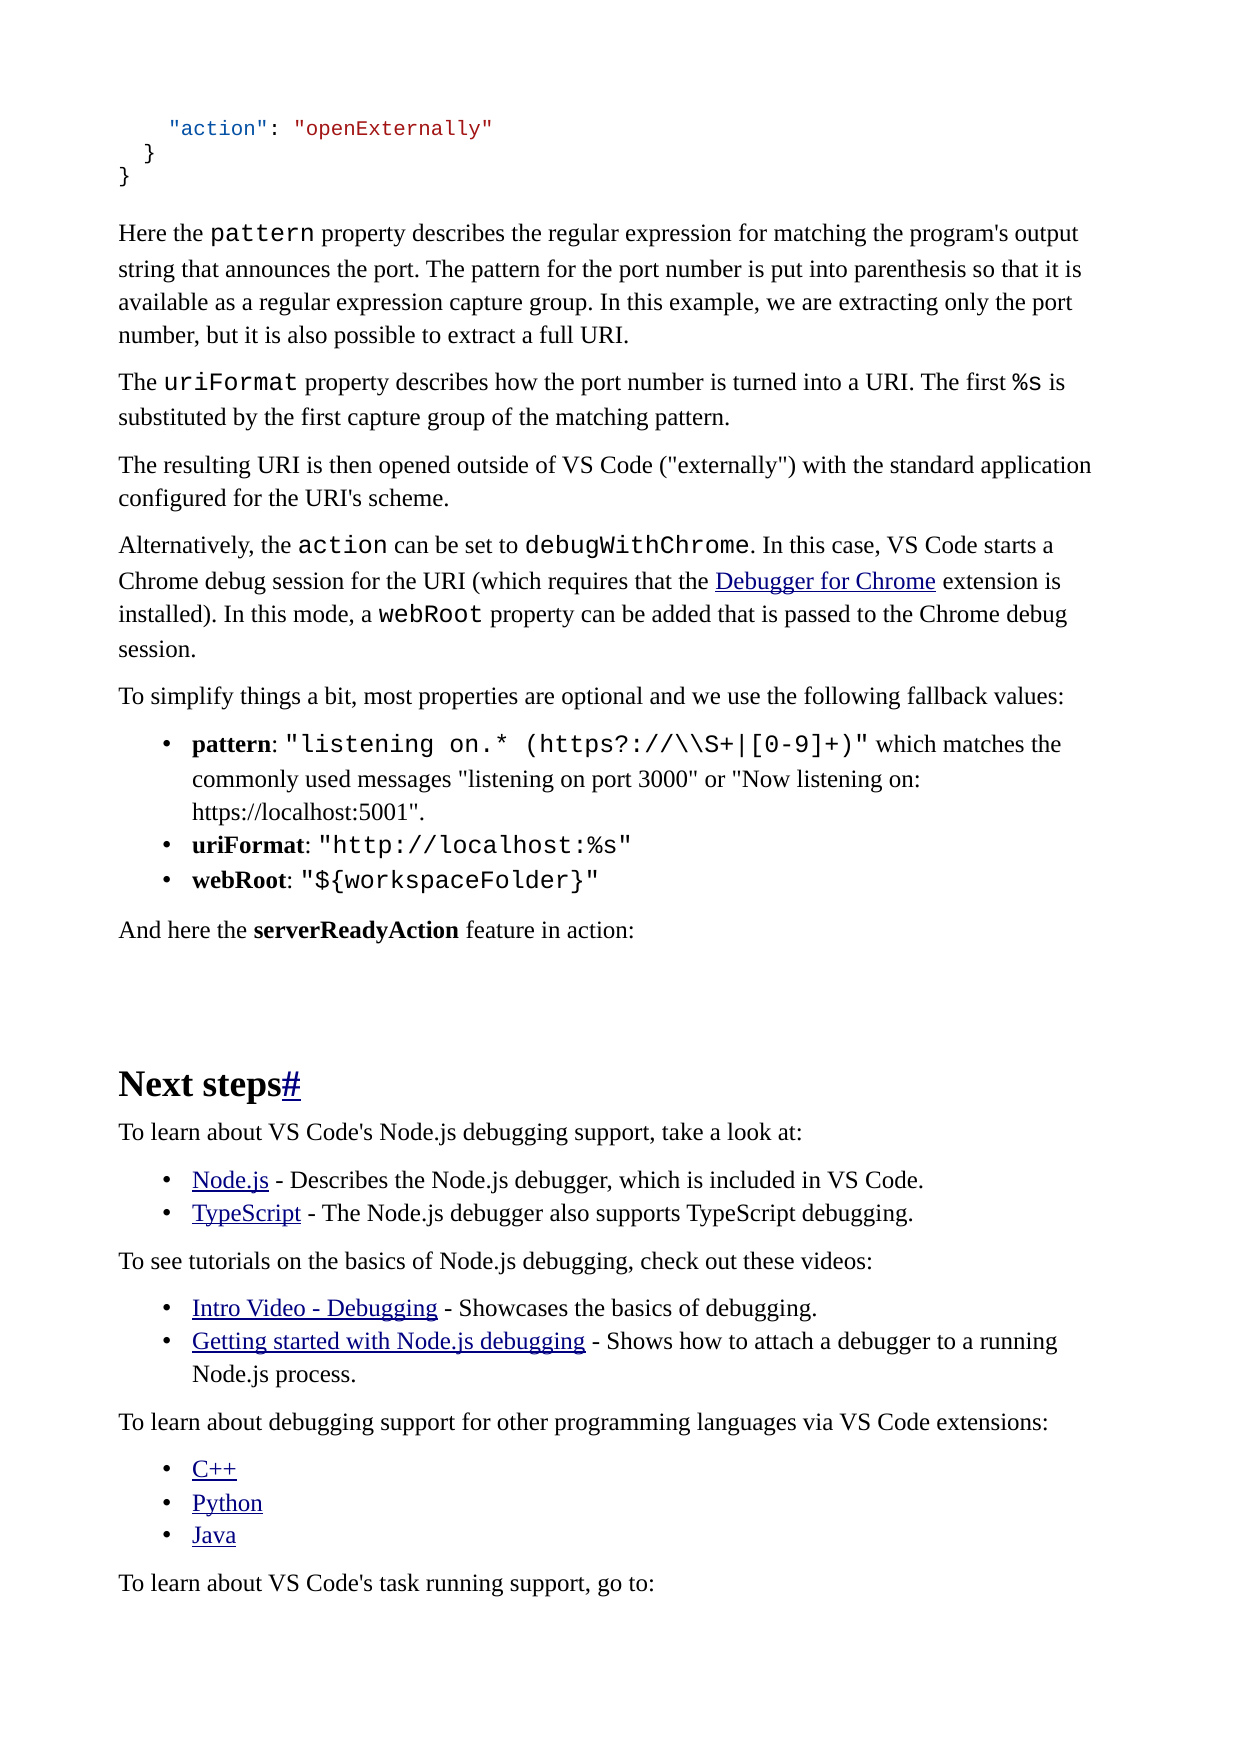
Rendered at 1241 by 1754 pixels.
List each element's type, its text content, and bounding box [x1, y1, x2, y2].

subtitle Next steps# [118, 1062, 1122, 1105]
text To learn about VS Code's Node.js debugging support, take a look at: [118, 1117, 1122, 1146]
list Python [162, 1488, 1122, 1516]
text And here the serverReadyAction feature in action: [118, 916, 1122, 944]
list webRoot: "${workspaceFolder}" [162, 866, 1122, 896]
list pattern: "listening on.* (https?://\\S+|[0-9]+)" which matches the commonly used messages "listening on port 3000" or "Now listening on: https://localhost:5001". [162, 729, 1122, 826]
text To simplify things a bit, most properties are optional and we use the following fallback values: [118, 681, 1122, 710]
text To learn about debugging support for other programming languages via VS Code extensions: [118, 1407, 1122, 1436]
text Here the pattern property describes the regular expression for matching the program's output string that announces the port. The pattern for the port number is put into parenthesis so that it is available as a regular expression capture group. In this example, we are extracting only the port number, but it is also possible to extract a full URI. [118, 218, 1122, 348]
list Getting started with Node.js debugging - Shows how to attach a debugger to a running Node.js process. [162, 1326, 1122, 1388]
text } [118, 165, 1122, 189]
list C++ [162, 1454, 1122, 1483]
list Intro Video - Debugging - Showcases the basics of debugging. [162, 1293, 1122, 1322]
list TypeScript - The Node.js debugger also supports TypeScript debugging. [162, 1198, 1122, 1227]
list Node.js - Describes the Node.js debugger, which is included in VS Code. [162, 1165, 1122, 1194]
text To see tutorials on the basics of Node.js debugging, check out these videos: [118, 1246, 1122, 1274]
text Alternatively, the action can be set to debugWithChrome. In this case, VS Code starts a Chrome debug session for the URI (which requires that the Debugger for Chrome extension is installed). In this mode, a webRoot property can be added that is passed to the Chrome debug session. [118, 531, 1122, 663]
text To learn about VS Code's task running support, go to: [118, 1568, 1122, 1597]
text } [118, 142, 1122, 165]
list uriFormat: "http://localhost:%s" [162, 830, 1122, 861]
text "action": "openExternally" [118, 118, 1122, 142]
text The resulting URI is then opened outside of VS Code ("externally") with the standard application configured for the URI's scheme. [118, 450, 1122, 512]
list Java [162, 1521, 1122, 1549]
text The uriFormat property describes how the port number is turned into a URI. The first %s is substituted by the first capture group of the matching pattern. [118, 367, 1122, 431]
